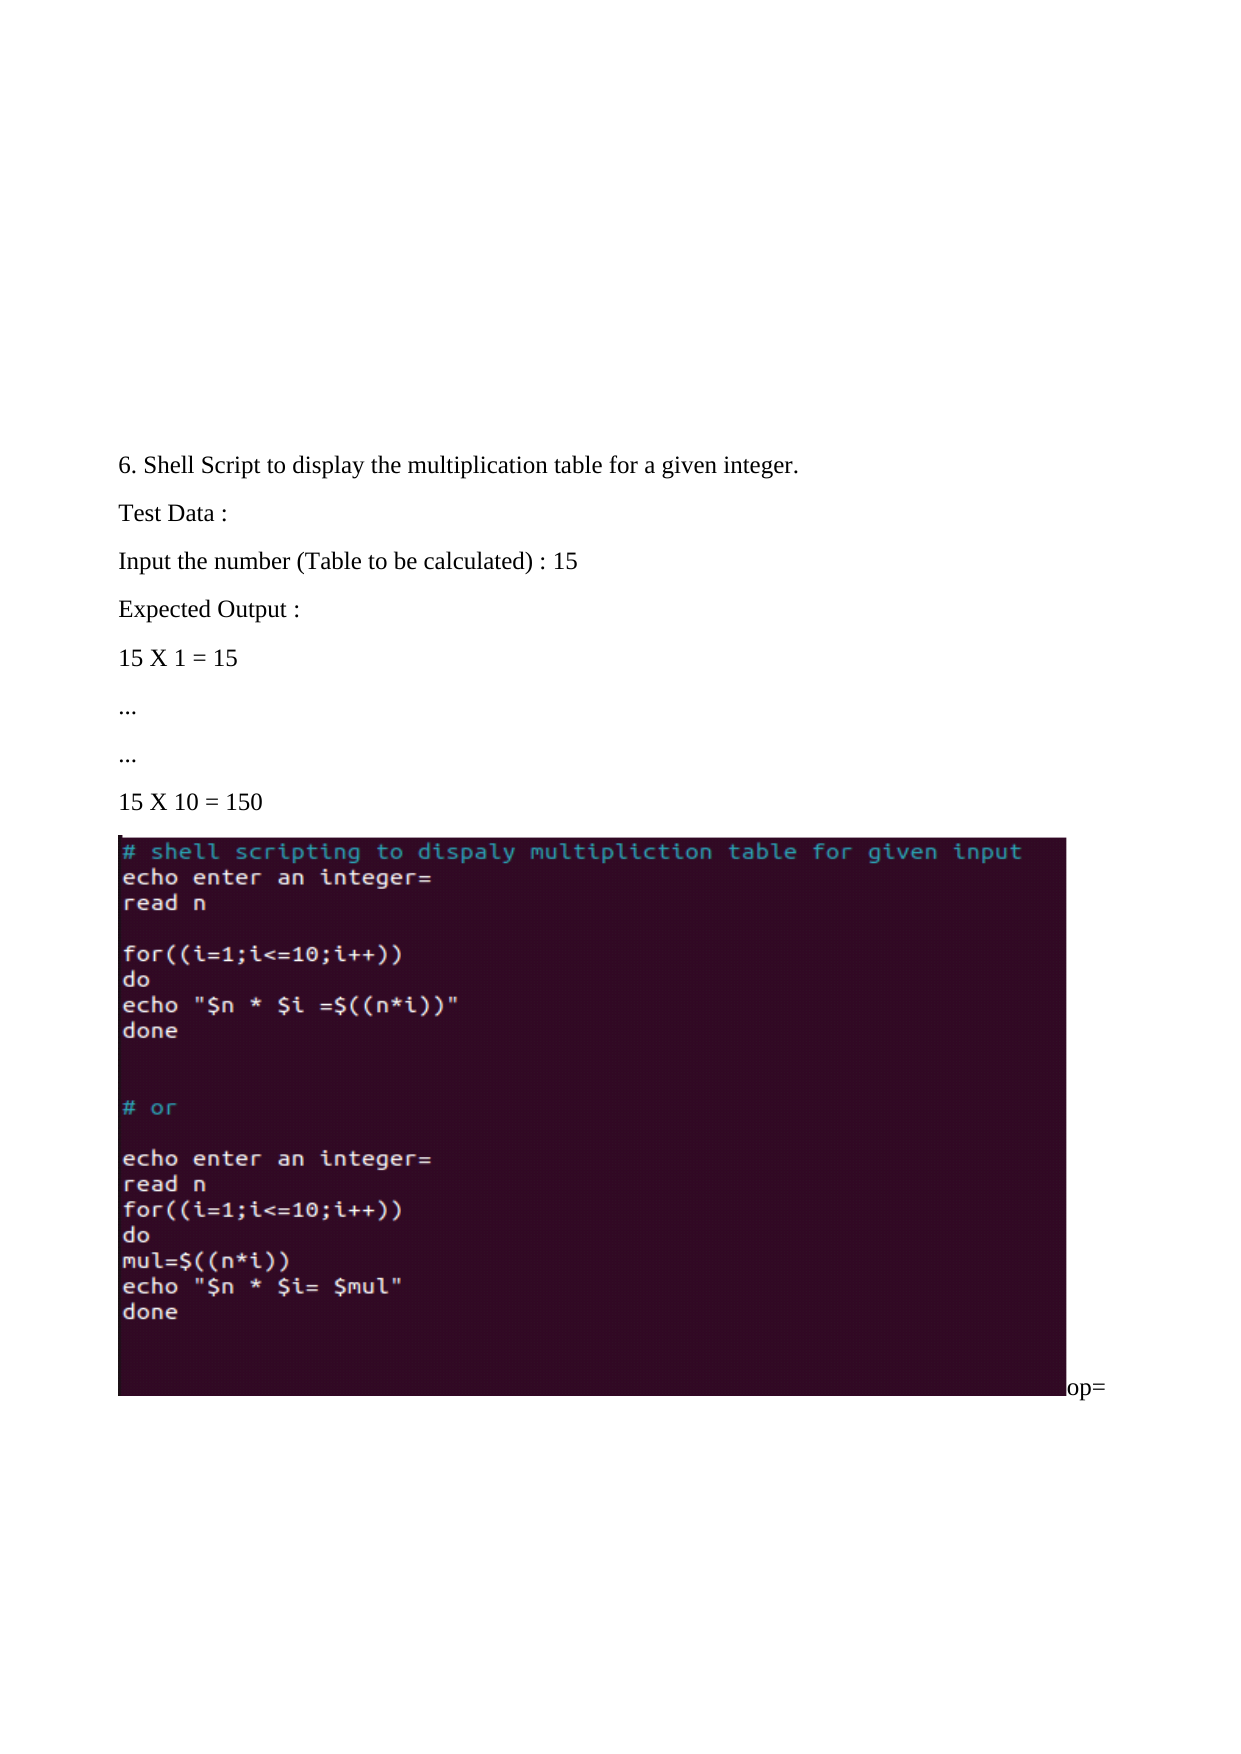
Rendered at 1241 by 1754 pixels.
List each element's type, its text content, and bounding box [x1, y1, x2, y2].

text Expected Output : [118, 594, 1122, 623]
text ... [118, 739, 1122, 768]
text Input the number (Table to be calculated) : 15 [118, 546, 1122, 575]
text ... [118, 691, 1122, 720]
text op= [118, 836, 1122, 1401]
text Test Data : [118, 498, 1122, 527]
text 6. Shell Script to display the multiplication table for a given integer. [118, 450, 1122, 479]
text 15 X 10 = 150 [118, 787, 1122, 816]
text 15 X 1 = 15 [118, 643, 1122, 672]
